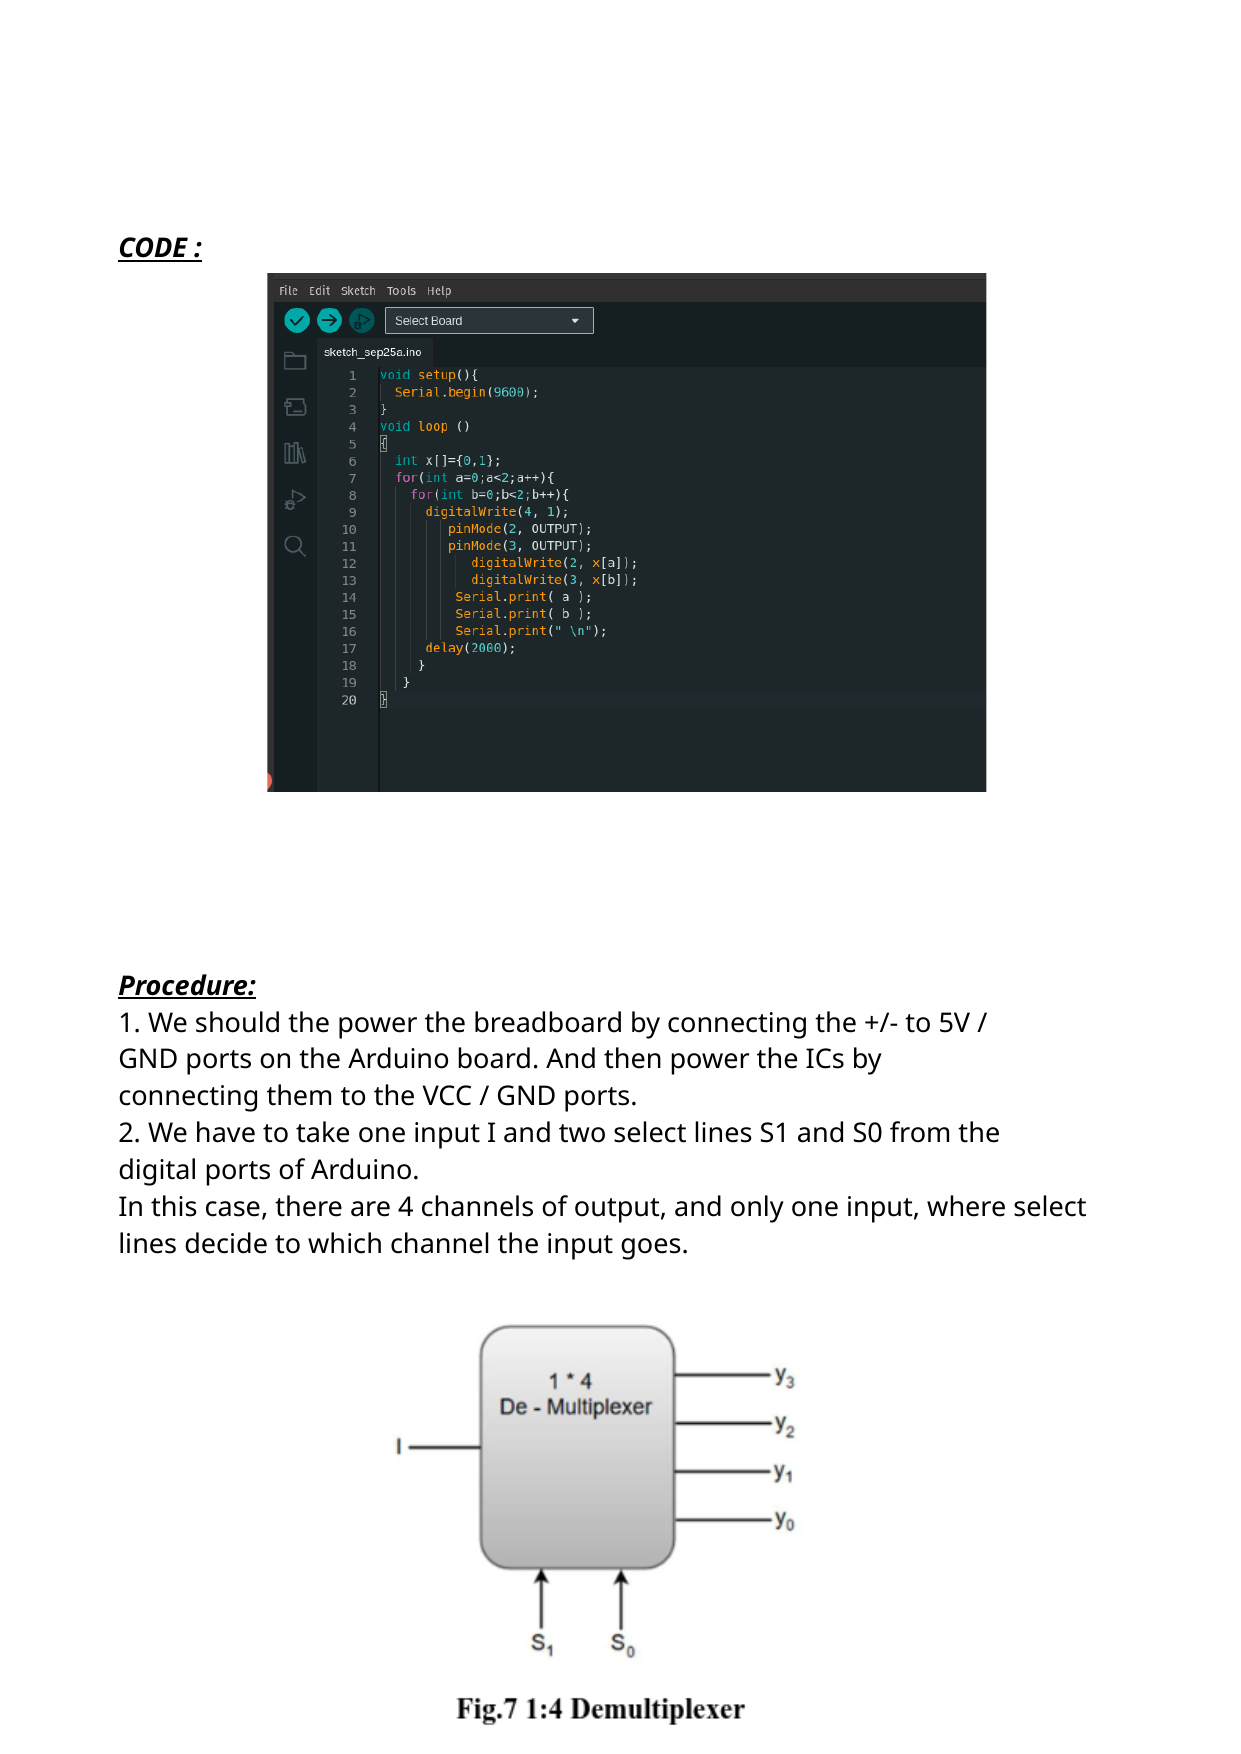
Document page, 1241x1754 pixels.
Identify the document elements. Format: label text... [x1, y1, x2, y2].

text connecting them to the VCC / GND ports. [118, 1077, 1122, 1114]
text GND ports on the Arduino board. And then power the ICs by [118, 1040, 1122, 1077]
text 2. We have to take one input I and two select lines S1 and S0 from the [118, 1114, 1122, 1151]
text Procedure: [118, 966, 1122, 1003]
text lines decide to which channel the input goes. [118, 1224, 1122, 1261]
text digital ports of Arduino. [118, 1151, 1122, 1187]
picture [267, 273, 987, 792]
picture [302, 1301, 828, 1736]
text CODE : [118, 229, 1122, 266]
text 1. We should the power the breadboard by connecting the +/- to 5V / [118, 1003, 1122, 1040]
text In this case, there are 4 channels of output, and only one input, where select [118, 1187, 1122, 1224]
